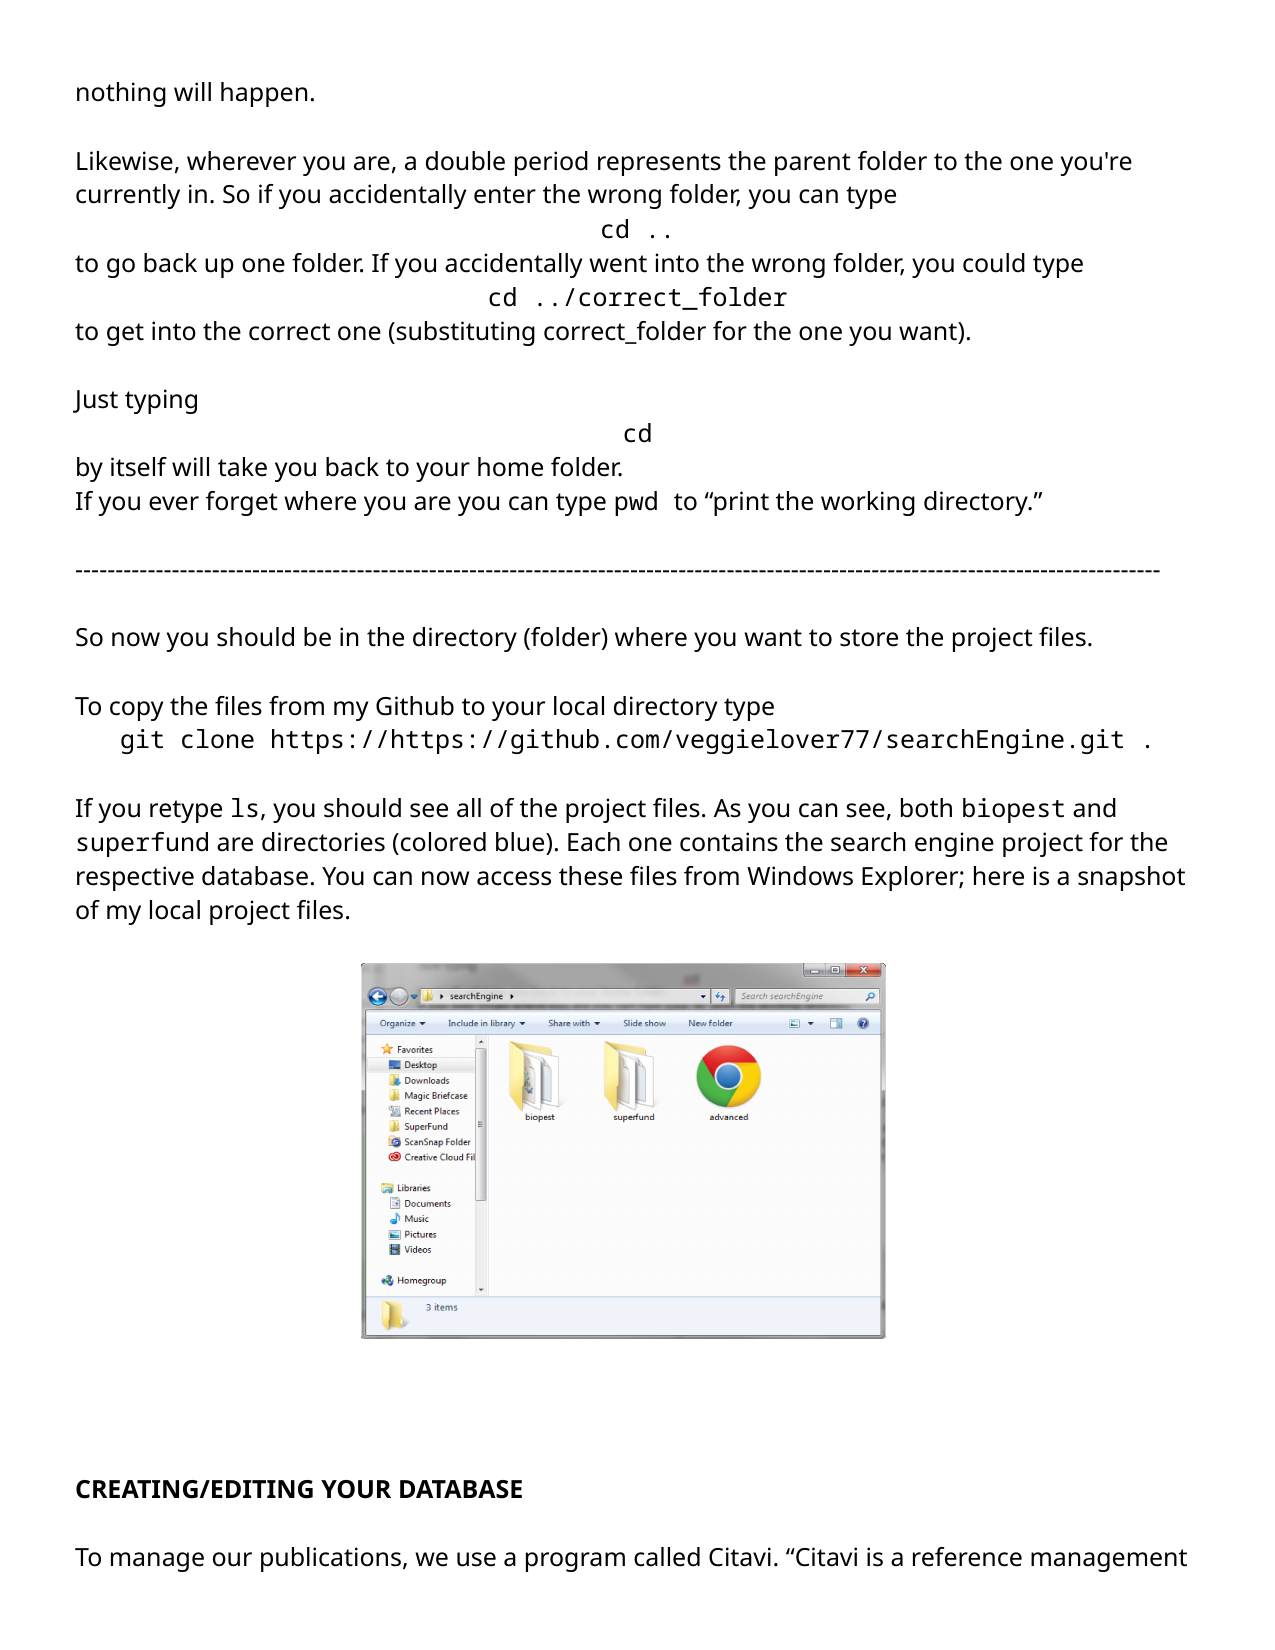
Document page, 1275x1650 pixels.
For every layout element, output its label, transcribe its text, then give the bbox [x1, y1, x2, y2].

picture [361, 963, 886, 1339]
text If you ever forget where you are you can type pwd to “print the working directory.” [75, 484, 1200, 518]
text cd .. [75, 211, 1200, 245]
text Just typing [75, 382, 1200, 416]
text So now you should be in the directory (folder) where you want to store the project files. [75, 620, 1200, 654]
text CREATING/EDITING YOUR DATABASE [75, 1472, 1200, 1506]
text To manage our publications, we use a program called Citavi. “Citavi is a reference management [75, 1540, 1200, 1574]
text git clone https://https://github.com/veggielover77/searchEngine.git . [75, 722, 1200, 756]
text to get into the correct one (substituting correct_folder for the one you want). [75, 313, 1200, 347]
text Likewise, wherever you are, a double period represents the parent folder to the one you're currently in. So if you accidentally enter the wrong folder, you can type [75, 143, 1200, 211]
text cd [75, 416, 1200, 450]
text nothing will happen. [75, 75, 1200, 109]
text cd ../correct_folder [75, 279, 1200, 313]
text If you retype ls, you should see all of the project files. As you can see, both biopest and superfund are directories (colored blue). Each one contains the search engine project for the respective database. You can now access these files from Windows Explorer; here is a snapshot of my local project files. [75, 790, 1200, 927]
text to go back up one folder. If you accidentally went into the wrong folder, you could type [75, 245, 1200, 279]
text --------------------------------------------------------------------------------------------------------------------------------------- [75, 552, 1200, 586]
text by itself will take you back to your home folder. [75, 450, 1200, 484]
text To copy the files from my Github to your local directory type [75, 688, 1200, 722]
